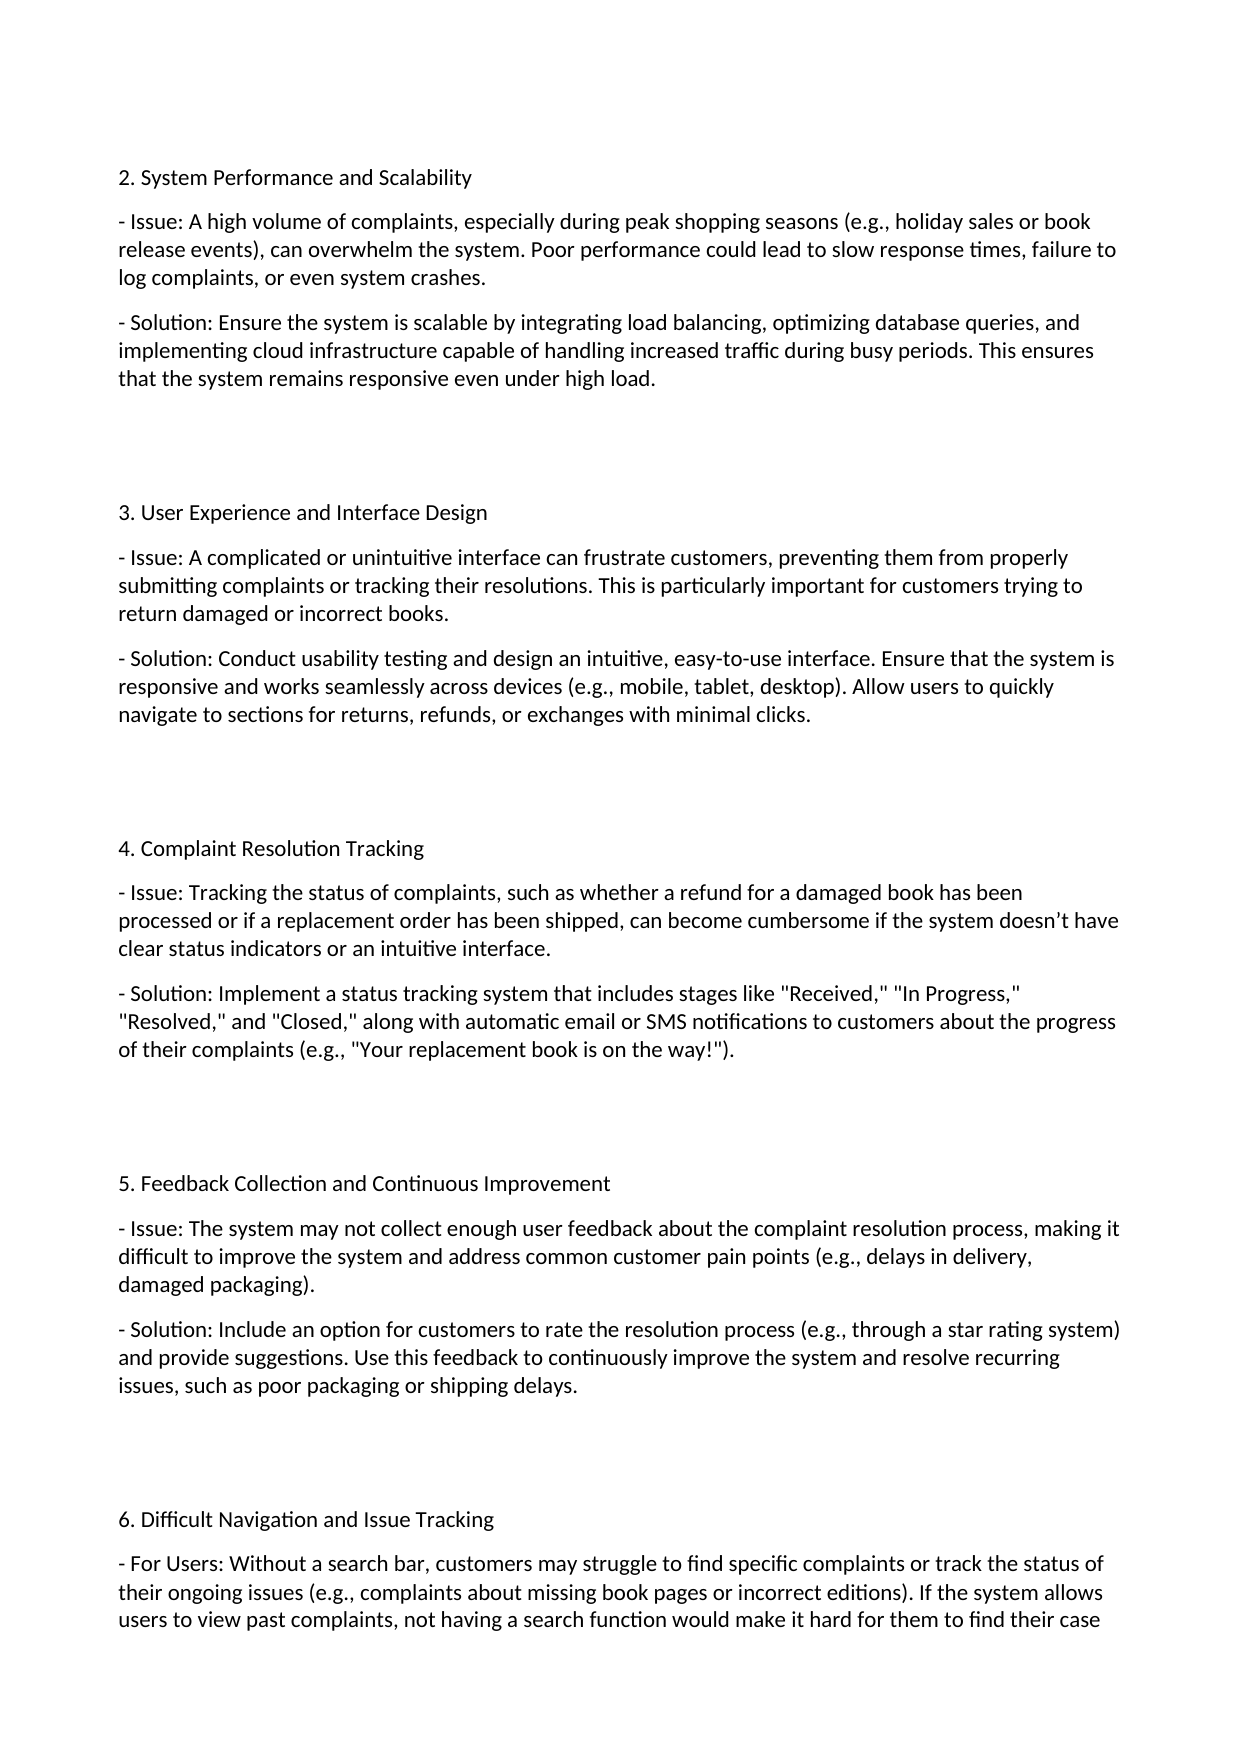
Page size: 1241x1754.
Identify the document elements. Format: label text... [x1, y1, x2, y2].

text - Solution: Conduct usability testing and design an intuitive, easy-to-use interface. Ensure that the system is responsive and works seamlessly across devices (e.g., mobile, tablet, desktop). Allow users to quickly navigate to sections for returns, refunds, or exchanges with minimal clicks. [118, 644, 1122, 728]
text 5. Feedback Collection and Continuous Improvement [118, 1169, 1122, 1197]
text - Issue: Tracking the status of complaints, such as whether a refund for a damaged book has been processed or if a replacement order has been shipped, can become cumbersome if the system doesn’t have clear status indicators or an intuitive interface. [118, 878, 1122, 963]
text - Solution: Include an option for customers to rate the resolution process (e.g., through a star rating system) and provide suggestions. Use this feedback to continuously improve the system and resolve recurring issues, such as poor packaging or shipping delays. [118, 1315, 1122, 1399]
text - Solution: Implement a status tracking system that includes stages like "Received," "In Progress," "Resolved," and "Closed," along with automatic email or SMS notifications to customers about the progress of their complaints (e.g., "Your replacement book is on the way!"). [118, 979, 1122, 1063]
text 3. User Experience and Interface Design [118, 498, 1122, 526]
text - Solution: Ensure the system is scalable by integrating load balancing, optimizing database queries, and implementing cloud infrastructure capable of handling increased traffic during busy periods. This ensures that the system remains responsive even under high load. [118, 308, 1122, 392]
text - Issue: The system may not collect enough user feedback about the complaint resolution process, making it difficult to improve the system and address common customer pain points (e.g., delays in delivery, damaged packaging). [118, 1214, 1122, 1298]
text - Issue: A high volume of complaints, especially during peak shopping seasons (e.g., holiday sales or book release events), can overwhelm the system. Poor performance could lead to slow response times, failure to log complaints, or even system crashes. [118, 207, 1122, 292]
text 4. Complaint Resolution Tracking [118, 834, 1122, 862]
text 2. System Performance and Scalability [118, 163, 1122, 191]
text - For Users: Without a search bar, customers may struggle to find specific complaints or track the status of their ongoing issues (e.g., complaints about missing book pages or incorrect editions). If the system allows users to view past complaints, not having a search function would make it hard for them to find their case [118, 1549, 1122, 1634]
text 6. Difficult Navigation and Issue Tracking [118, 1505, 1122, 1533]
text - Issue: A complicated or unintuitive interface can frustrate customers, preventing them from properly submitting complaints or tracking their resolutions. This is particularly important for customers trying to return damaged or incorrect books. [118, 543, 1122, 627]
